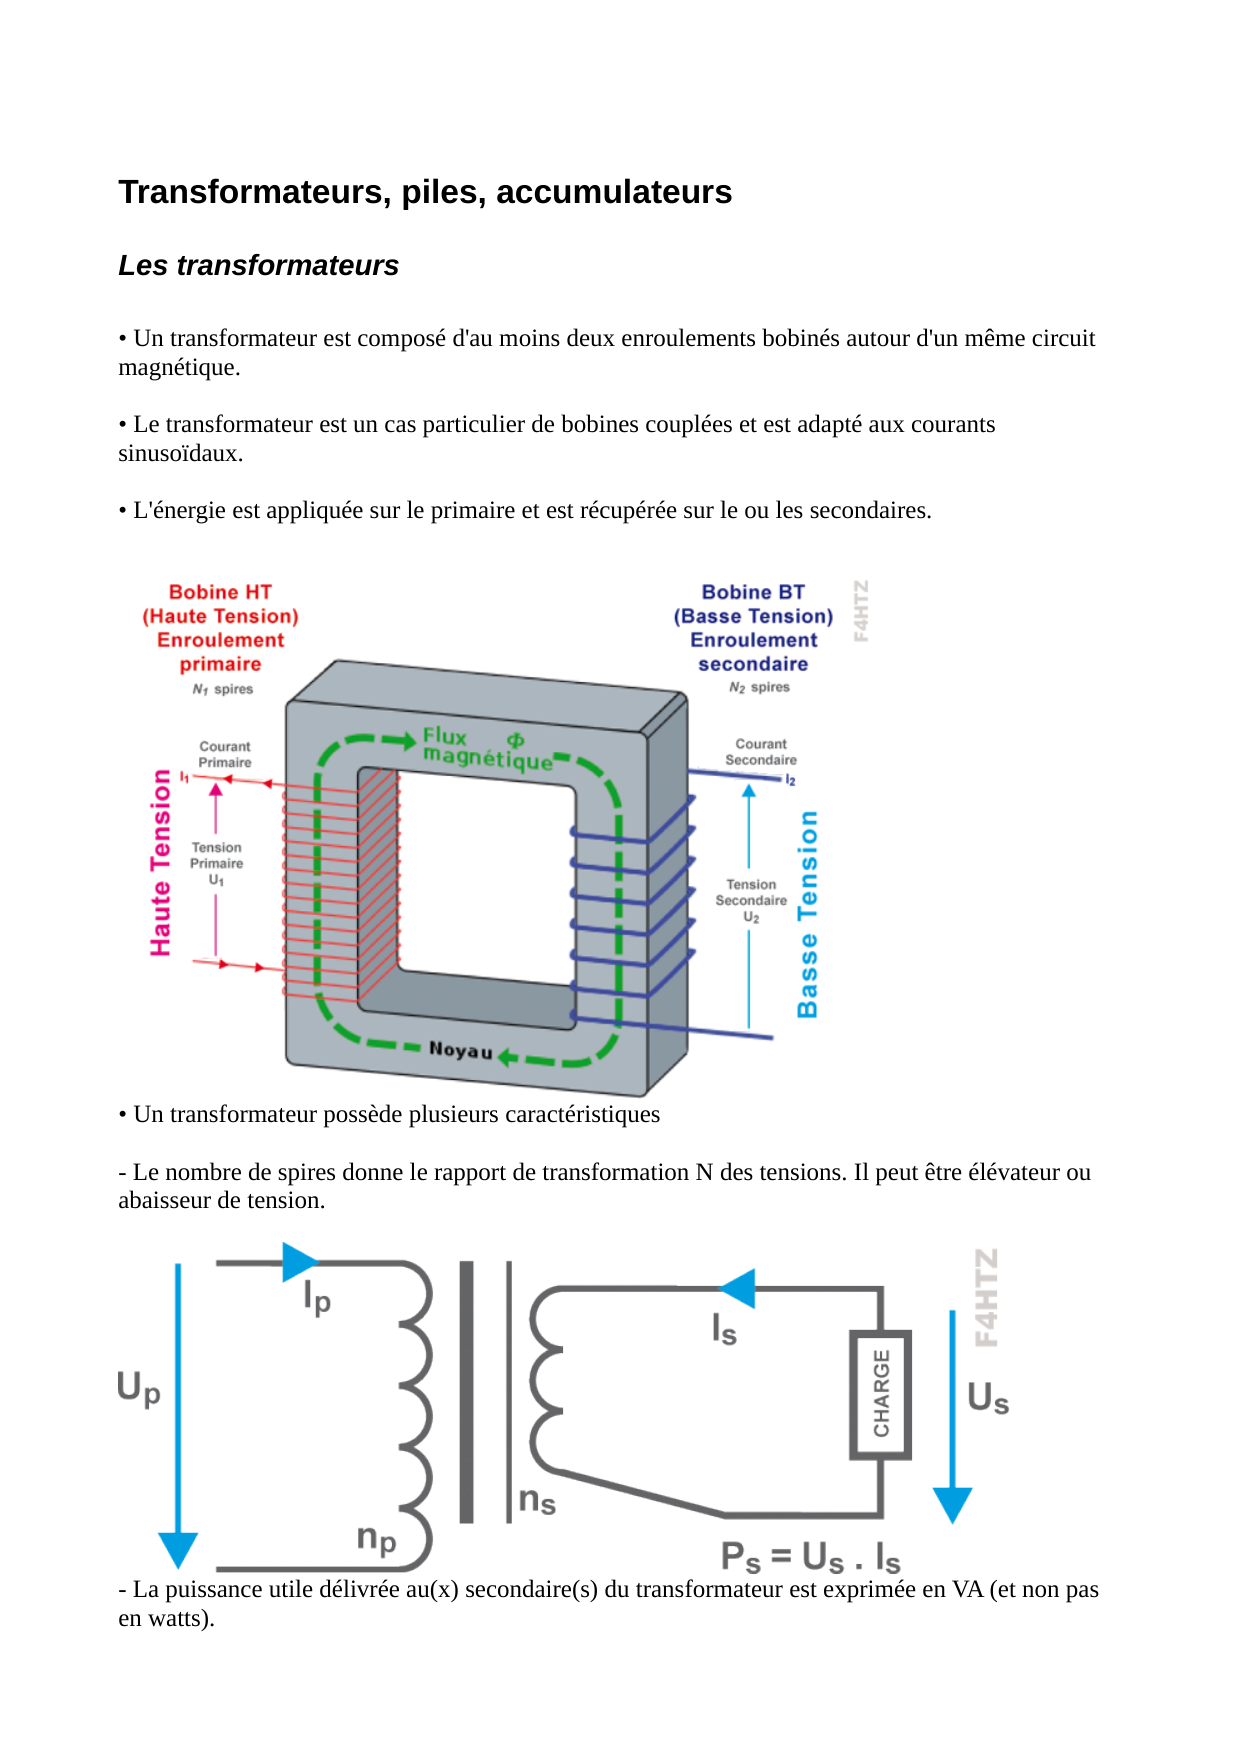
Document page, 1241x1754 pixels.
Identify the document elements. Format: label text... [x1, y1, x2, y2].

text - Le nombre de spires donne le rapport de transformation N des tensions. Il peut être élévateur ou abaisseur de tension. [118, 1157, 1122, 1214]
text - La puissance utile délivrée au(x) secondaire(s) du transformateur est exprimée en VA (et non pas en watts). [118, 1574, 1122, 1632]
text • Le transformateur est un cas particulier de bobines couplées et est adapté aux courants sinusoïdaux. [118, 409, 1122, 467]
subtitle Les transformateurs [118, 248, 1122, 282]
text • Un transformateur est composé d'au moins deux enroulements bobinés autour d'un même circuit magnétique. [118, 323, 1122, 380]
text • L'énergie est appliquée sur le primaire et est récupérée sur le ou les secondaires. [118, 495, 1122, 524]
picture [118, 552, 869, 1099]
picture [118, 1242, 1010, 1574]
text • Un transformateur possède plusieurs caractéristiques [118, 1099, 1122, 1128]
subtitle Transformateurs, piles, accumulateurs [118, 172, 1122, 211]
